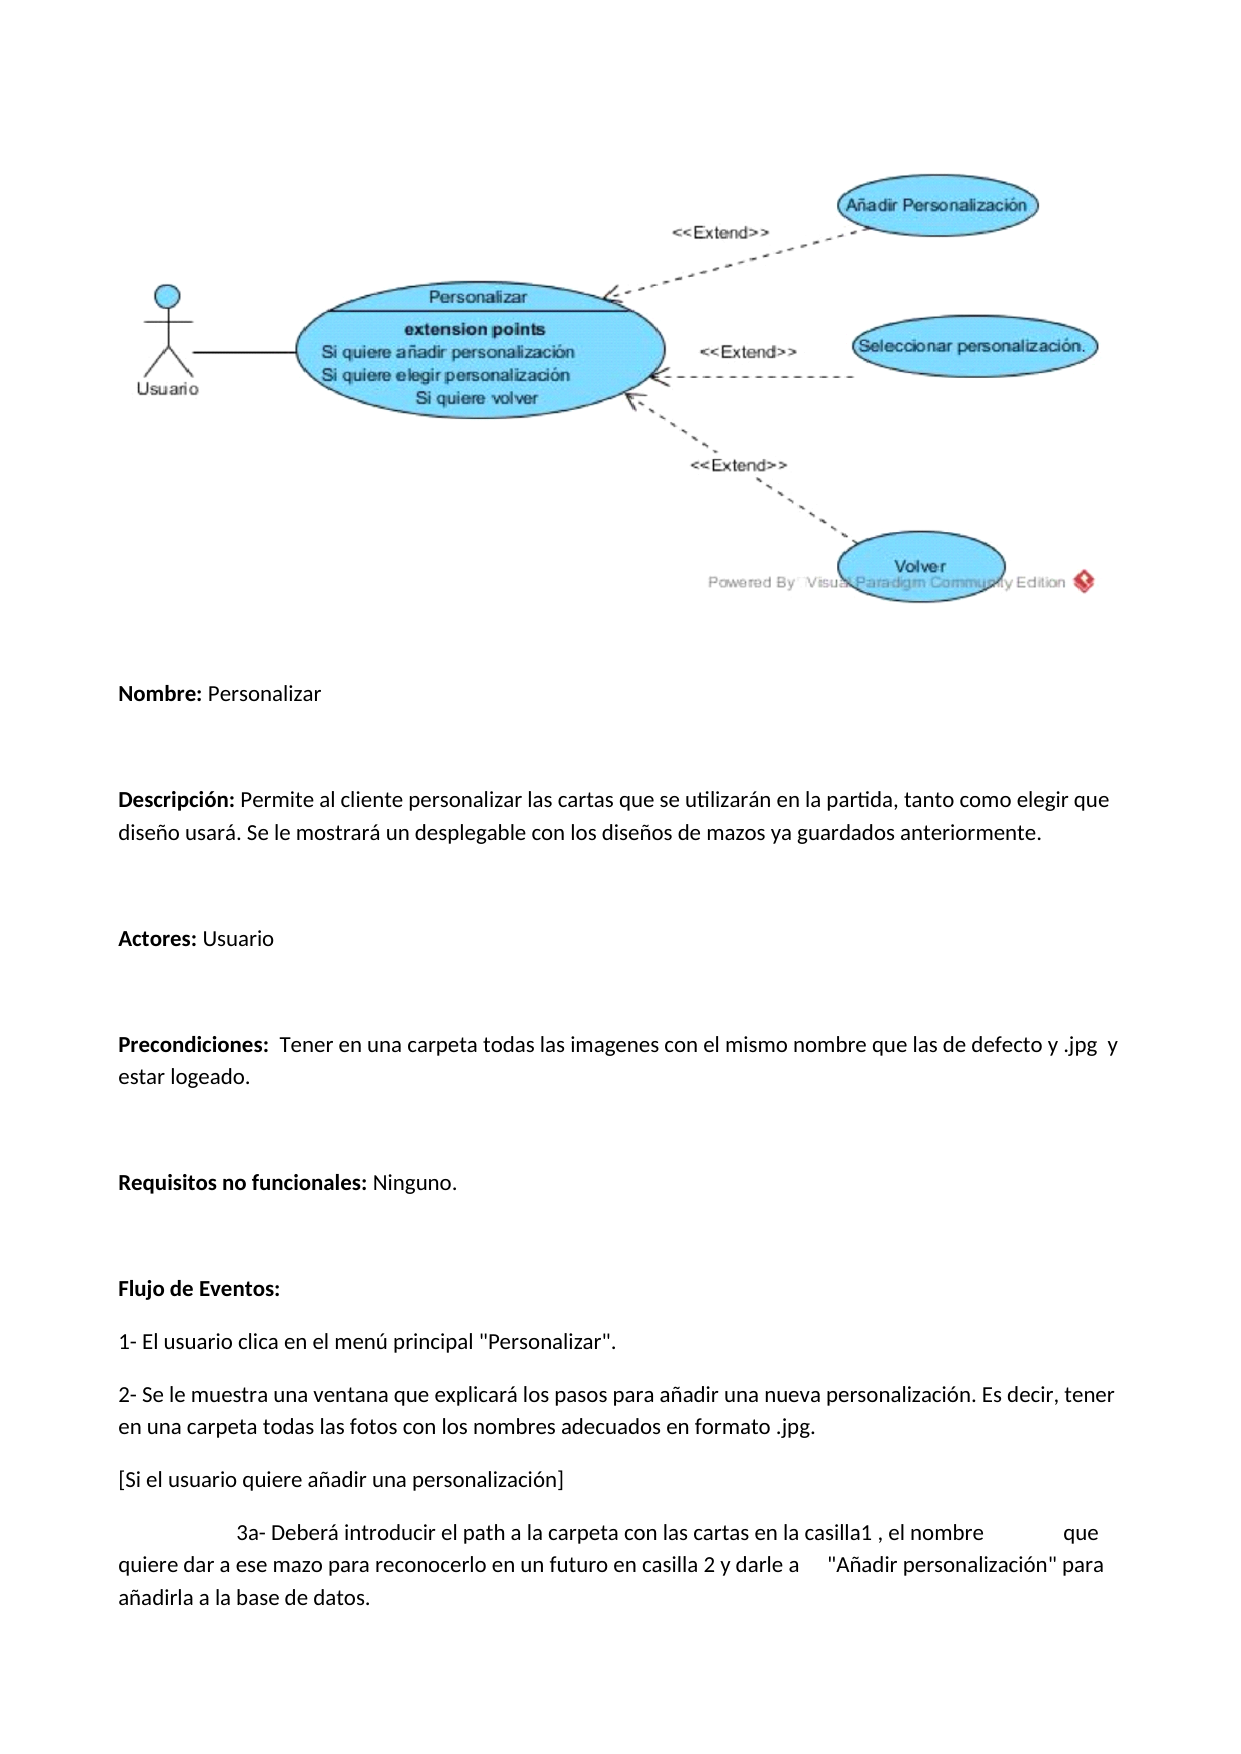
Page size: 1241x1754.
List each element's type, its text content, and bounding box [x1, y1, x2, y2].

text 3a- Deberá introducir el path a la carpeta con las cartas en la casilla1 , el nombre que quiere dar a ese mazo para reconocerlo en un futuro en casilla 2 y darle a "Añadir personalización" para añadirla a la base de datos. [118, 1518, 1122, 1611]
text Precondiciones: Tener en una carpeta todas las imagenes con el mismo nombre que las de defecto y .jpg y estar logeado. [118, 1030, 1122, 1090]
text 2- Se le muestra una ventana que explicará los pasos para añadir una nueva personalización. Es decir, tener en una carpeta todas las fotos con los nombres adecuados en formato .jpg. [118, 1380, 1122, 1440]
text Flujo de Eventos: [118, 1274, 1122, 1302]
text Requisitos no funcionales: Ninguno. [118, 1168, 1122, 1196]
text Descripción: Permite al cliente personalizar las cartas que se utilizarán en la partida, tanto como elegir que diseño usará. Se le mostrará un desplegable con los diseños de mazos ya guardados anteriormente. [118, 785, 1122, 846]
text Nombre: Personalizar [118, 679, 1122, 707]
text 1- El usuario clica en el menú principal "Personalizar". [118, 1327, 1122, 1355]
text [Si el usuario quiere añadir una personalización] [118, 1465, 1122, 1493]
text Actores: Usuario [118, 924, 1122, 952]
